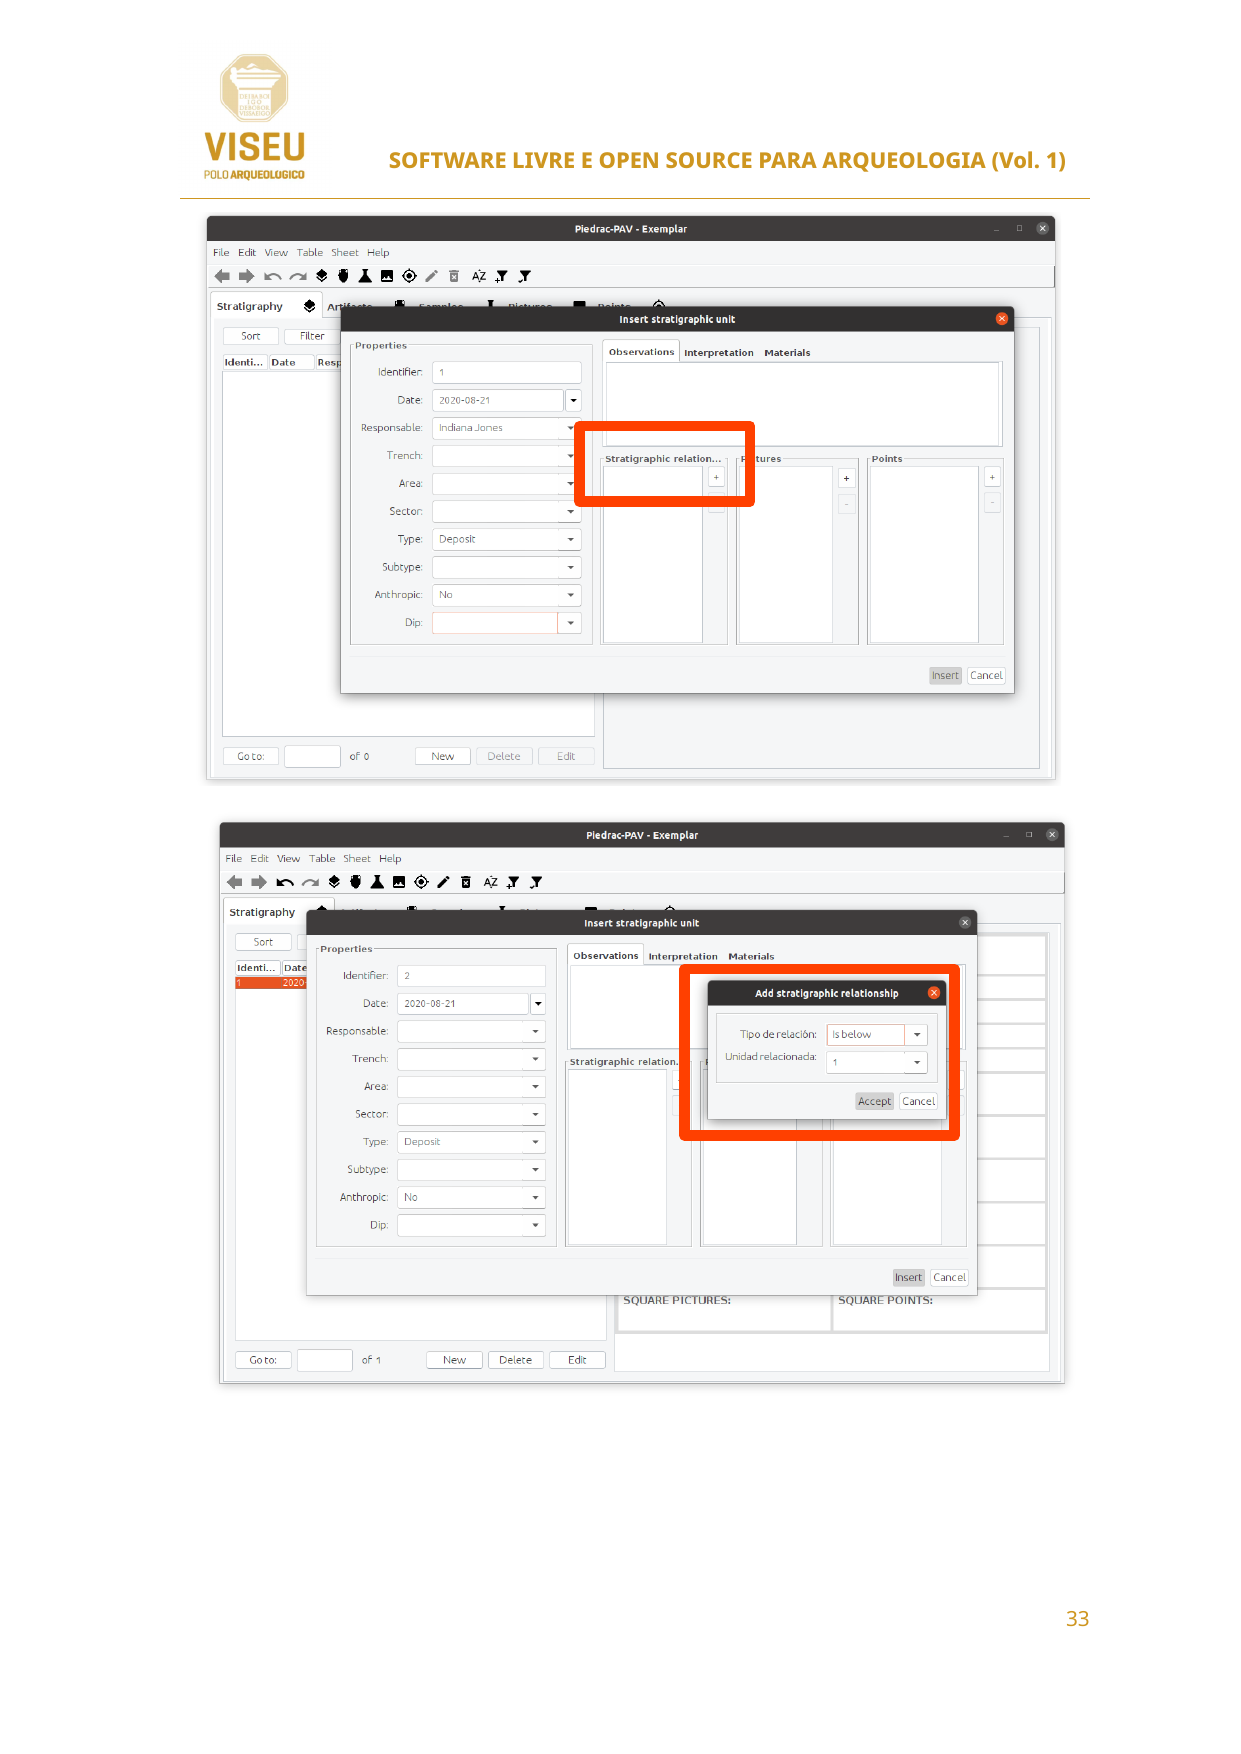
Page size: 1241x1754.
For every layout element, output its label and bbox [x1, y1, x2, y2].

picture [194, 212, 1062, 786]
picture [202, 812, 1083, 1405]
